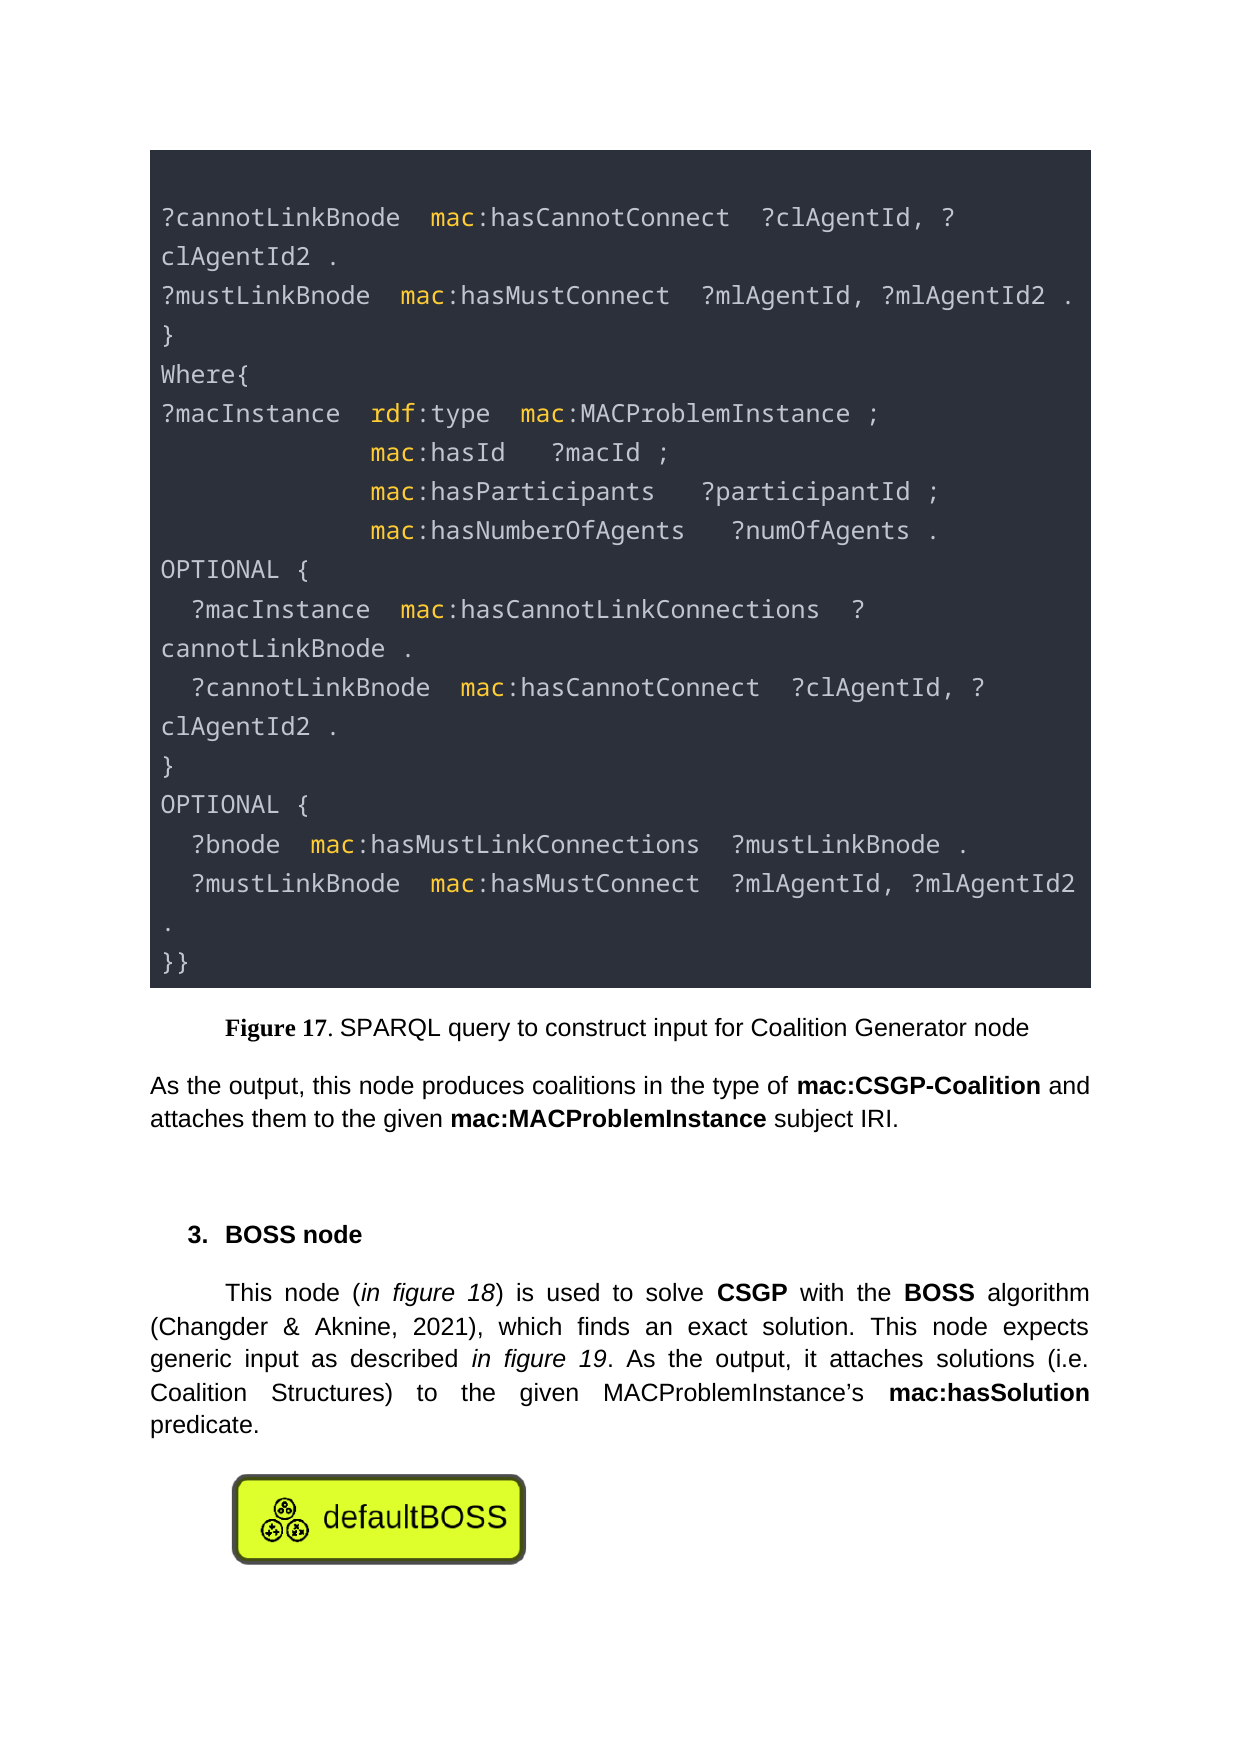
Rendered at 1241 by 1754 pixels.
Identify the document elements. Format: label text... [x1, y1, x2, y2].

picture [225, 1468, 529, 1567]
text As the output, this node produces coalitions in the type of mac:CSGP-Coalition and attaches them to the given mac:MACProblemInstance subject IRI. [150, 1071, 1090, 1133]
text Figure 17. SPARQL query to construct input for Coalition Generator node [225, 1013, 1090, 1042]
table_header ?cannotLinkBnode mac:hasCannotConnect ?clAgentId, ?clAgentId2 . ?mustLinkBnode mac:hasMustConnect ?mlAgentId, ?mlAgentId2 . } Where{ ?macInstance rdf:type mac:MACProblemInstance ; mac:hasId ?macId ; mac:hasParticipants ?participantId ; mac:hasNumberOfAgents ?numOfAgents . OPTIONAL { ?macInstance mac:hasCannotLinkConnections ?cannotLinkBnode . ?cannotLinkBnode mac:hasCannotConnect ?clAgentId, ?clAgentId2 . } OPTIONAL { ?bnode mac:hasMustLinkConnections ?mustLinkBnode . ?mustLinkBnode mac:hasMustConnect ?mlAgentId, ?mlAgentId2 . }} [150, 150, 1091, 988]
list BOSS node [187, 1220, 1090, 1249]
text This node (in figure 18) is used to solve CSGP with the BOSS algorithm (Changder & Aknine, 2021), which finds an exact solution. This node expects generic input as described in figure 19. As the output, it attaches solutions (i.e. Coalition Structures) to the given MACProblemInstance’s mac:hasSolution predicate. [150, 1278, 1090, 1439]
